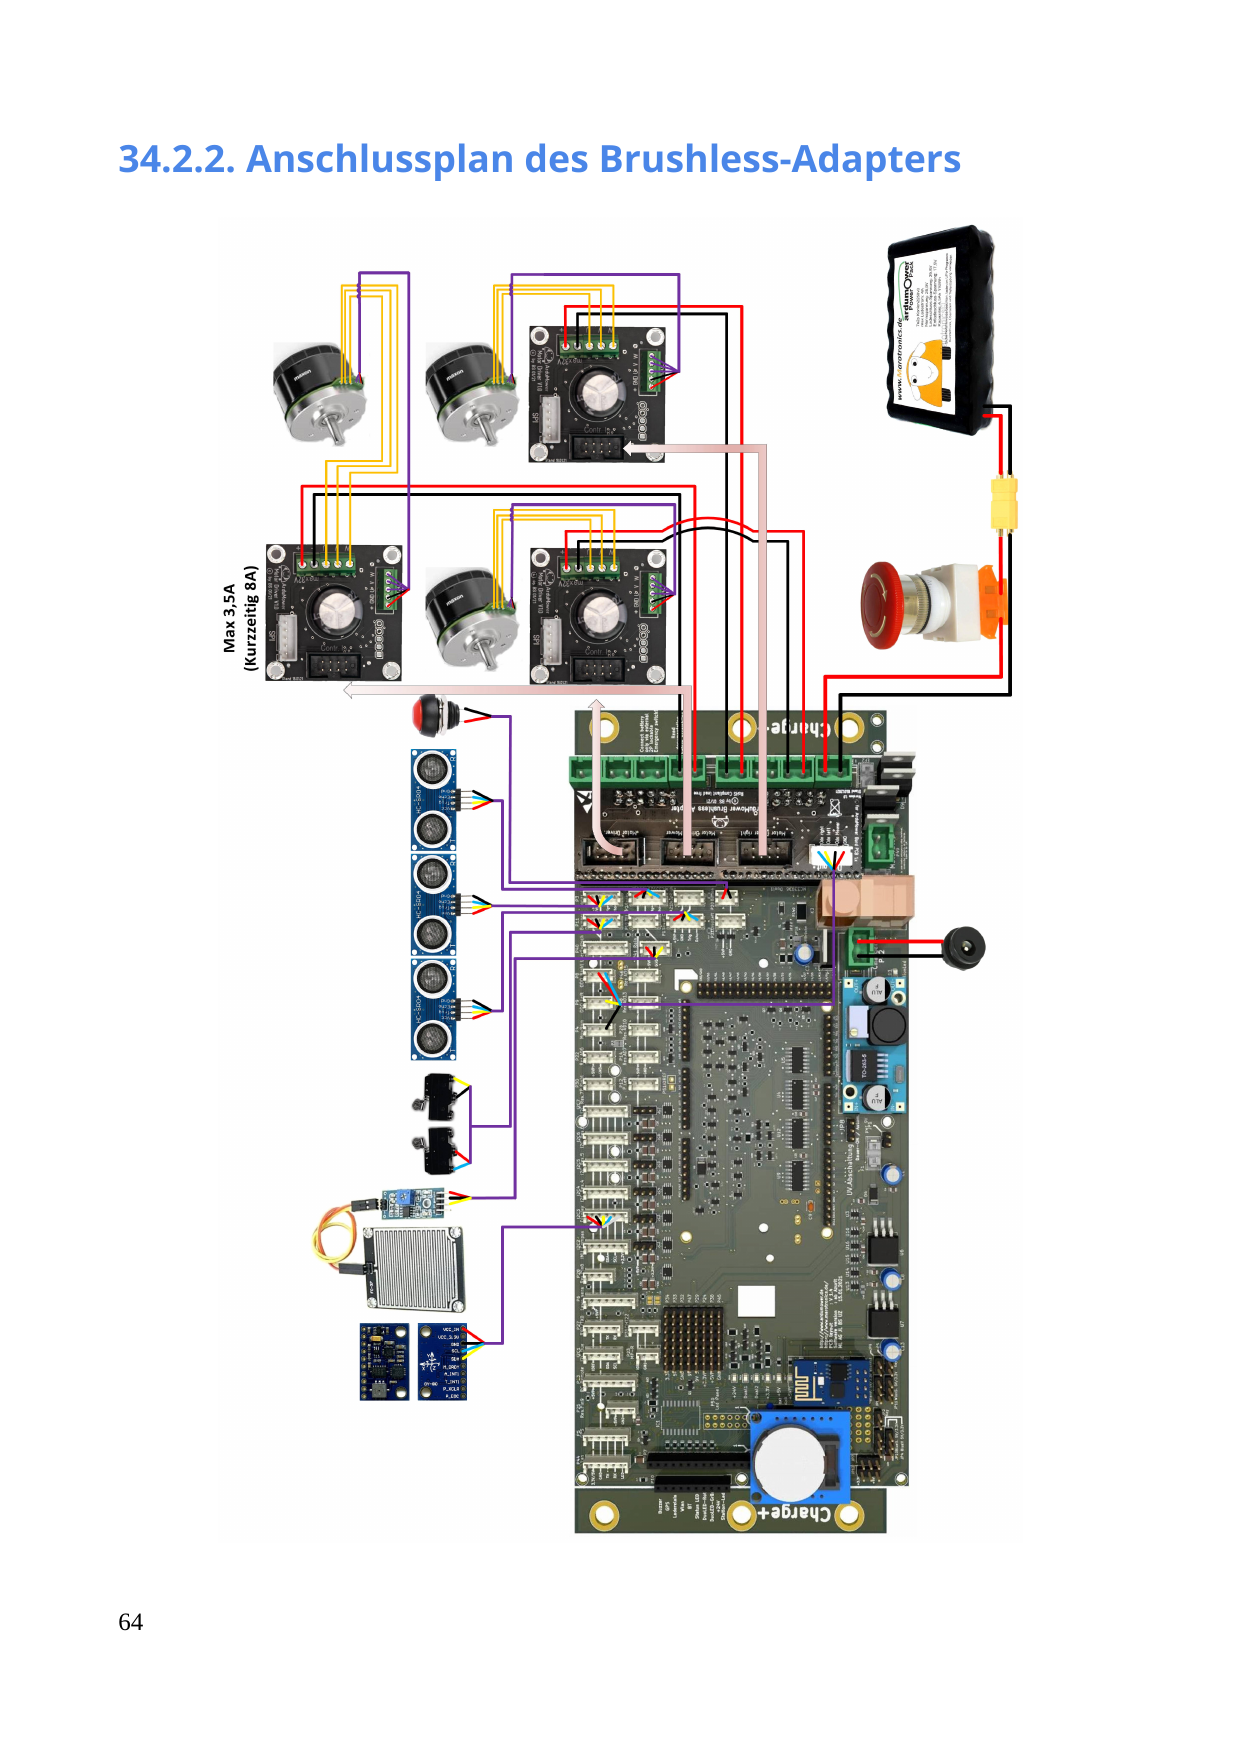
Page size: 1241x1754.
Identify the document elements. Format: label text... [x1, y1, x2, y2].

subtitle 34.2.2. Anschlussplan des Brushless-Adapters [118, 133, 1122, 184]
picture [217, 217, 1023, 1543]
